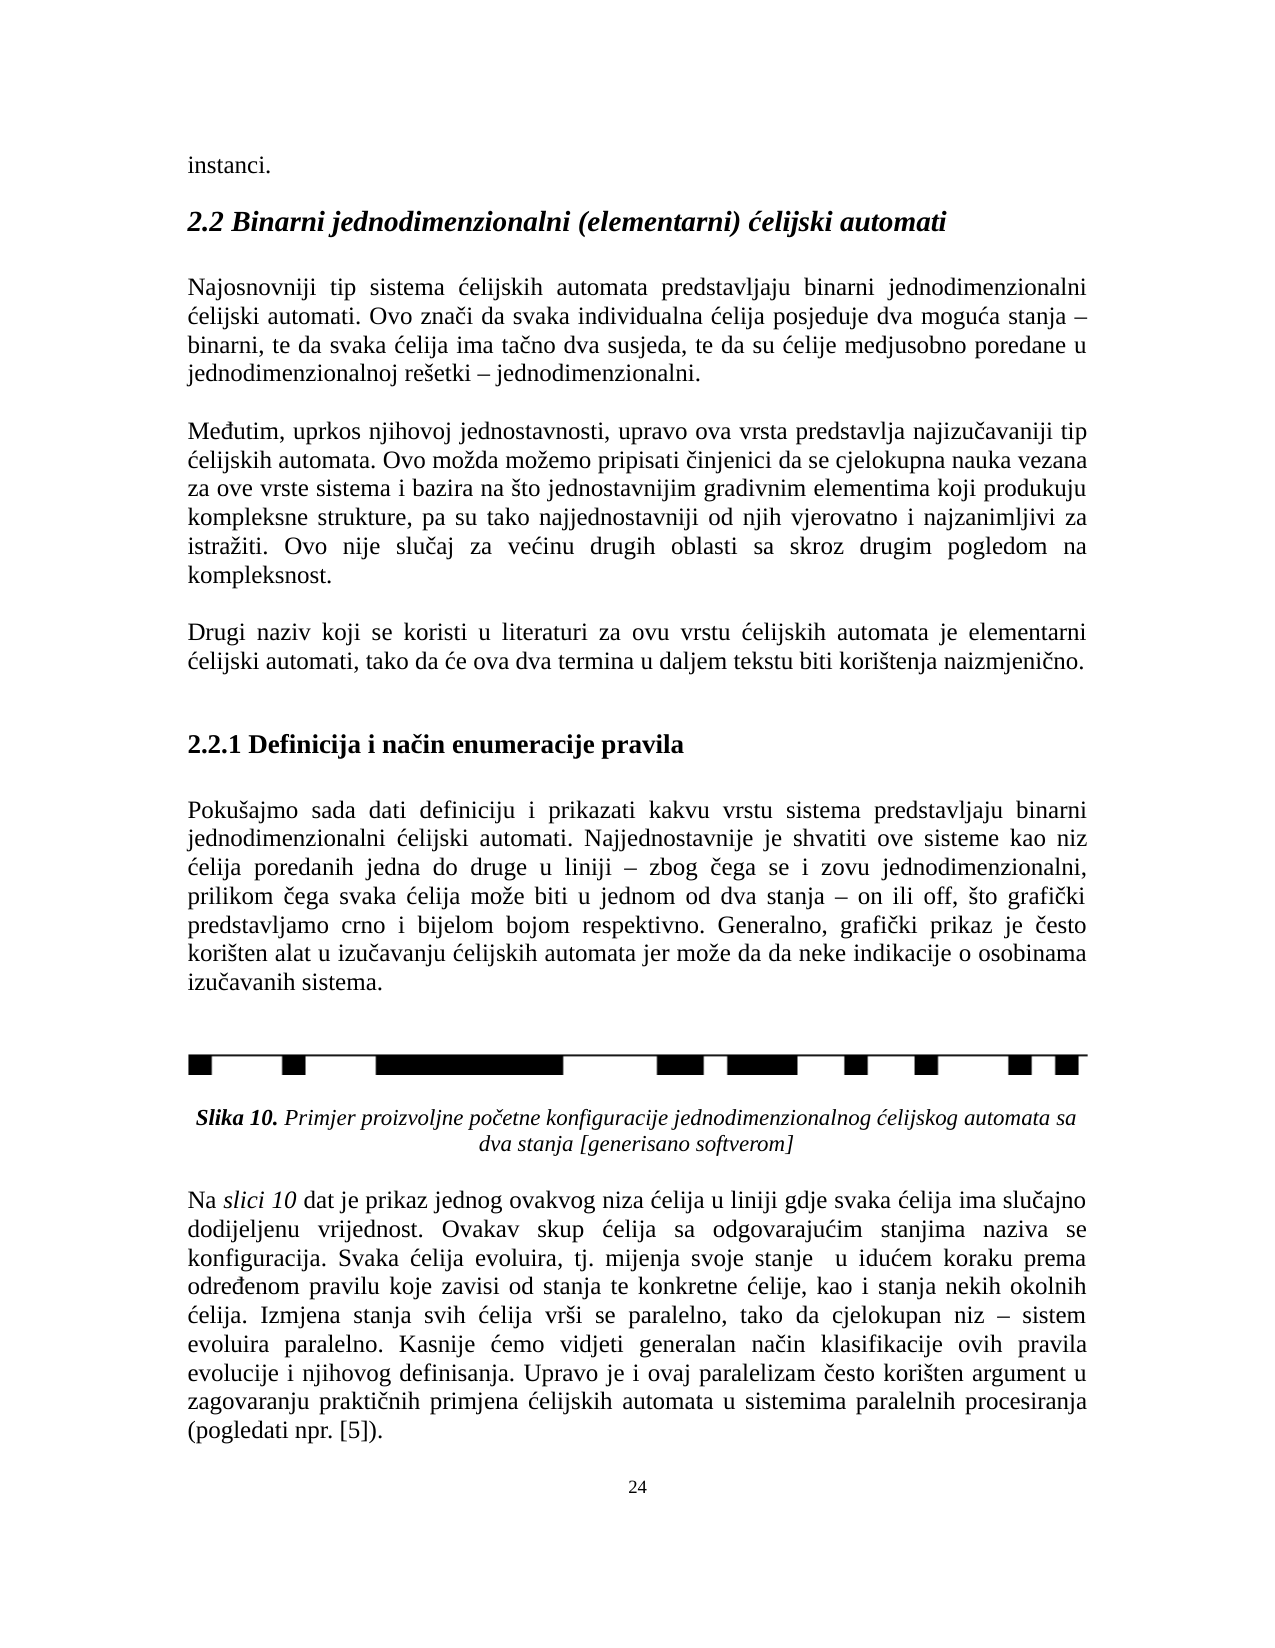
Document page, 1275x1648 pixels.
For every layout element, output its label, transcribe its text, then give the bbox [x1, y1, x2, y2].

picture [187, 1053, 1088, 1075]
subtitle 2.2 Binarni jednodimenzionalni (elementarni) ćelijski automati [187, 204, 1088, 237]
text Drugi naziv koji se koristi u literaturi za ovu vrstu ćelijskih automata je elementarni ćelijski automati, tako da će ova dva termina u daljem tekstu biti korištenja naizmjenično. [187, 617, 1088, 675]
text instanci. [187, 150, 1088, 179]
subtitle 2.2.1 Definicija i način enumeracije pravila [187, 728, 1088, 760]
text Najosnovniji tip sistema ćelijskih automata predstavljaju binarni jednodimenzionalni ćelijski automati. Ovo znači da svaka individualna ćelija posjeduje dva moguća stanja – binarni, te da svaka ćelija ima tačno dva susjeda, te da su ćelije medjusobno poredane u jednodimenzionalnoj rešetki – jednodimenzionalni. [187, 272, 1088, 387]
text Pokušajmo sada dati definiciju i prikazati kakvu vrstu sistema predstavljaju binarni jednodimenzionalni ćelijski automati. Najjednostavnije je shvatiti ove sisteme kao niz ćelija poredanih jedna do druge u liniji – zbog čega se i zovu jednodimenzionalni, prilikom čega svaka ćelija može biti u jednom od dva stanja – on ili off, što grafički predstavljamo crno i bijelom bojom respektivno. Generalno, grafički prikaz je često korišten alat u izučavanju ćelijskih automata jer može da da neke indikacije o osobinama izučavanih sistema. [187, 795, 1088, 996]
text Na slici 10 dat je prikaz jednog ovakvog niza ćelija u liniji gdje svaka ćelija ima slučajno dodijeljenu vrijednost. Ovakav skup ćelija sa odgovarajućim stanjima naziva se konfiguracija. Svaka ćelija evoluira, tj. mijenja svoje stanje u idućem koraku prema određenom pravilu koje zavisi od stanja te konkretne ćelije, kao i stanja nekih okolnih ćelija. Izmjena stanja svih ćelija vrši se paralelno, tako da cjelokupan niz – sistem evoluira paralelno. Kasnije ćemo vidjeti generalan način klasifikacije ovih pravila evolucije i njihovog definisanja. Upravo je i ovaj paralelizam često korišten argument u zagovaranju praktičnih primjena ćelijskih automata u sistemima paralelnih procesiranja (pogledati npr. [5]). [187, 1185, 1088, 1444]
text Slika 10. Primjer proizvoljne početne konfiguracije jednodimenzionalnog ćelijskog automata sa dva stanja [generisano softverom] [187, 1104, 1087, 1156]
text Međutim, uprkos njihovoj jednostavnosti, upravo ova vrsta predstavlja najizučavaniji tip ćelijskih automata. Ovo možda možemo pripisati činjenici da se cjelokupna nauka vezana za ove vrste sistema i bazira na što jednostavnijim gradivnim elementima koji produkuju kompleksne strukture, pa su tako najjednostavniji od njih vjerovatno i najzanimljivi za istražiti. Ovo nije slučaj za većinu drugih oblasti sa skroz drugim pogledom na kompleksnost. [187, 416, 1088, 588]
